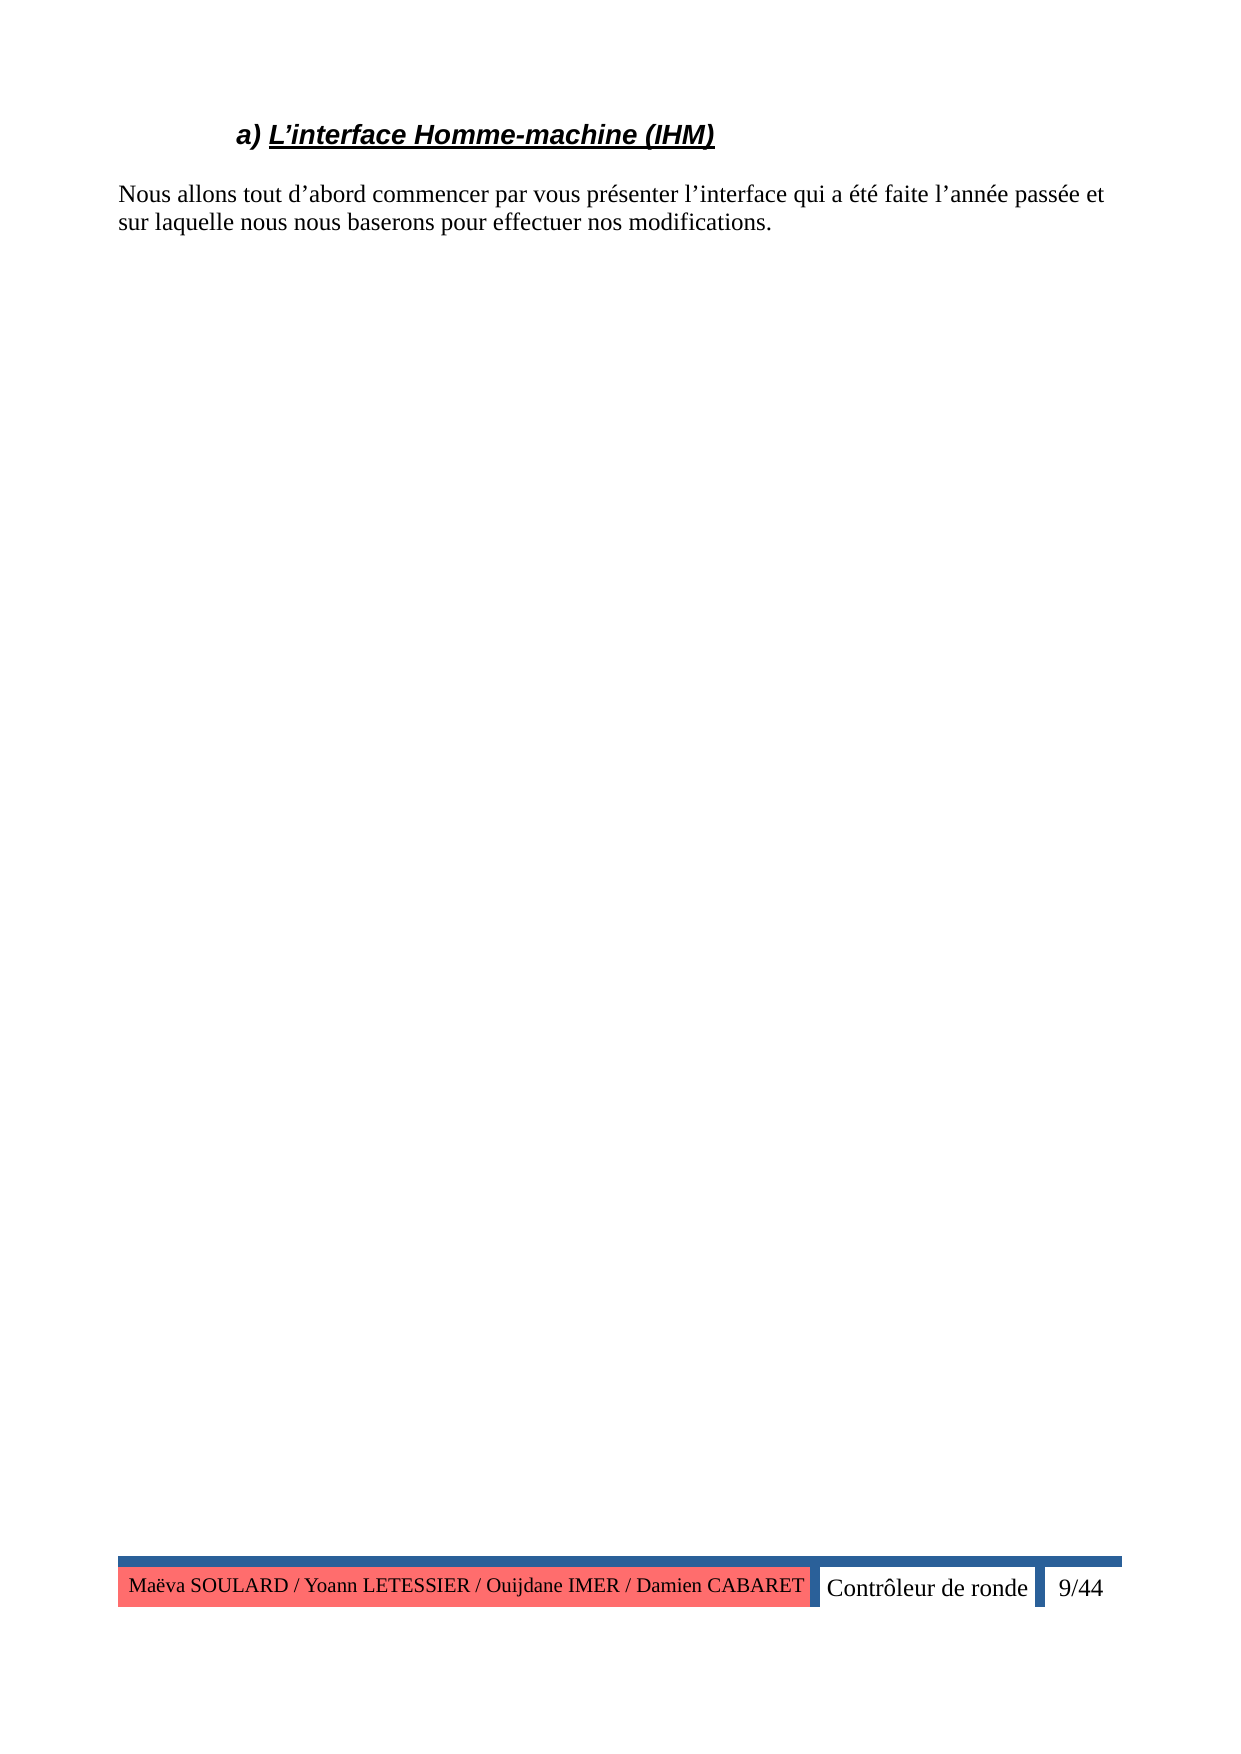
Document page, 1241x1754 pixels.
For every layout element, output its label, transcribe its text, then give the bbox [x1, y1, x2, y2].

text Nous allons tout d’abord commencer par vous présenter l’interface qui a été faite l’année passée et sur laquelle nous nous baserons pour effectuer nos modifications. [118, 179, 1122, 236]
subtitle L’interface Homme-machine (IHM) [118, 118, 1122, 150]
